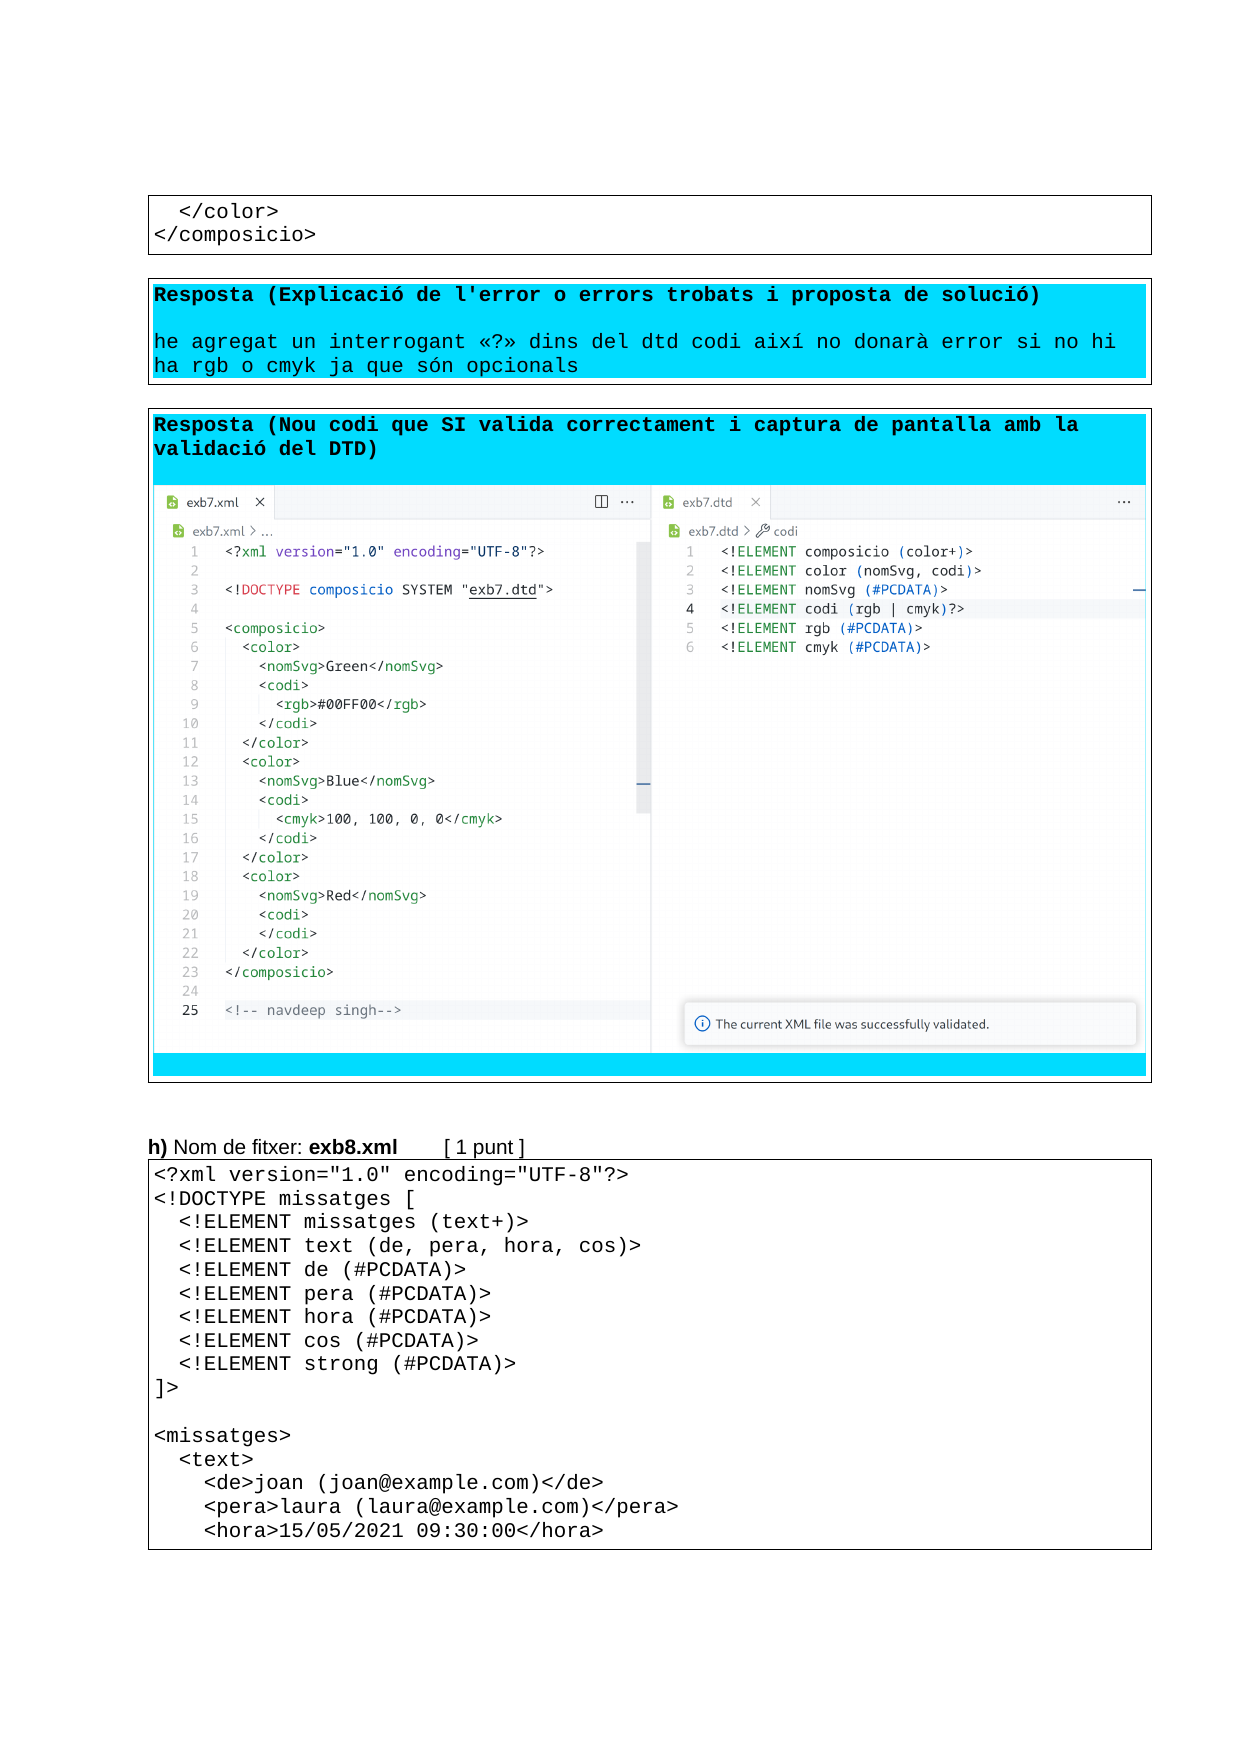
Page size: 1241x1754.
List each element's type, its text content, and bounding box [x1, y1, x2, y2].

table_header <?xml version="1.0" encoding="UTF-8"?> <!DOCTYPE missatges [ <!ELEMENT missatges (text+)> <!ELEMENT text (de, pera, hora, cos)> <!ELEMENT de (#PCDATA)> <!ELEMENT pera (#PCDATA)> <!ELEMENT hora (#PCDATA)> <!ELEMENT cos (#PCDATA)> <!ELEMENT strong (#PCDATA)> ]> <missatges> <text> <de>joan (joan@example.com)</de> <pera>laura (laura@example.com)</pera> <hora>15/05/2021 09:30:00</hora> [149, 1160, 1151, 1549]
text h) Nom de fitxer: exb8.xml [ 1 punt ] [148, 1134, 1151, 1158]
picture [153, 485, 1146, 1053]
table_header Resposta (Nou codi que SI valida correctament i captura de pantalla amb la validació del DTD) [149, 409, 1151, 1082]
table_header Resposta (Explicació de l'error o errors trobats i proposta de solució) he agregat un interrogant «?» dins del dtd codi així no donarà error si no hi ha rgb o cmyk ja que són opcionals [149, 279, 1151, 384]
table_header </color> </composicio> [149, 196, 1151, 254]
